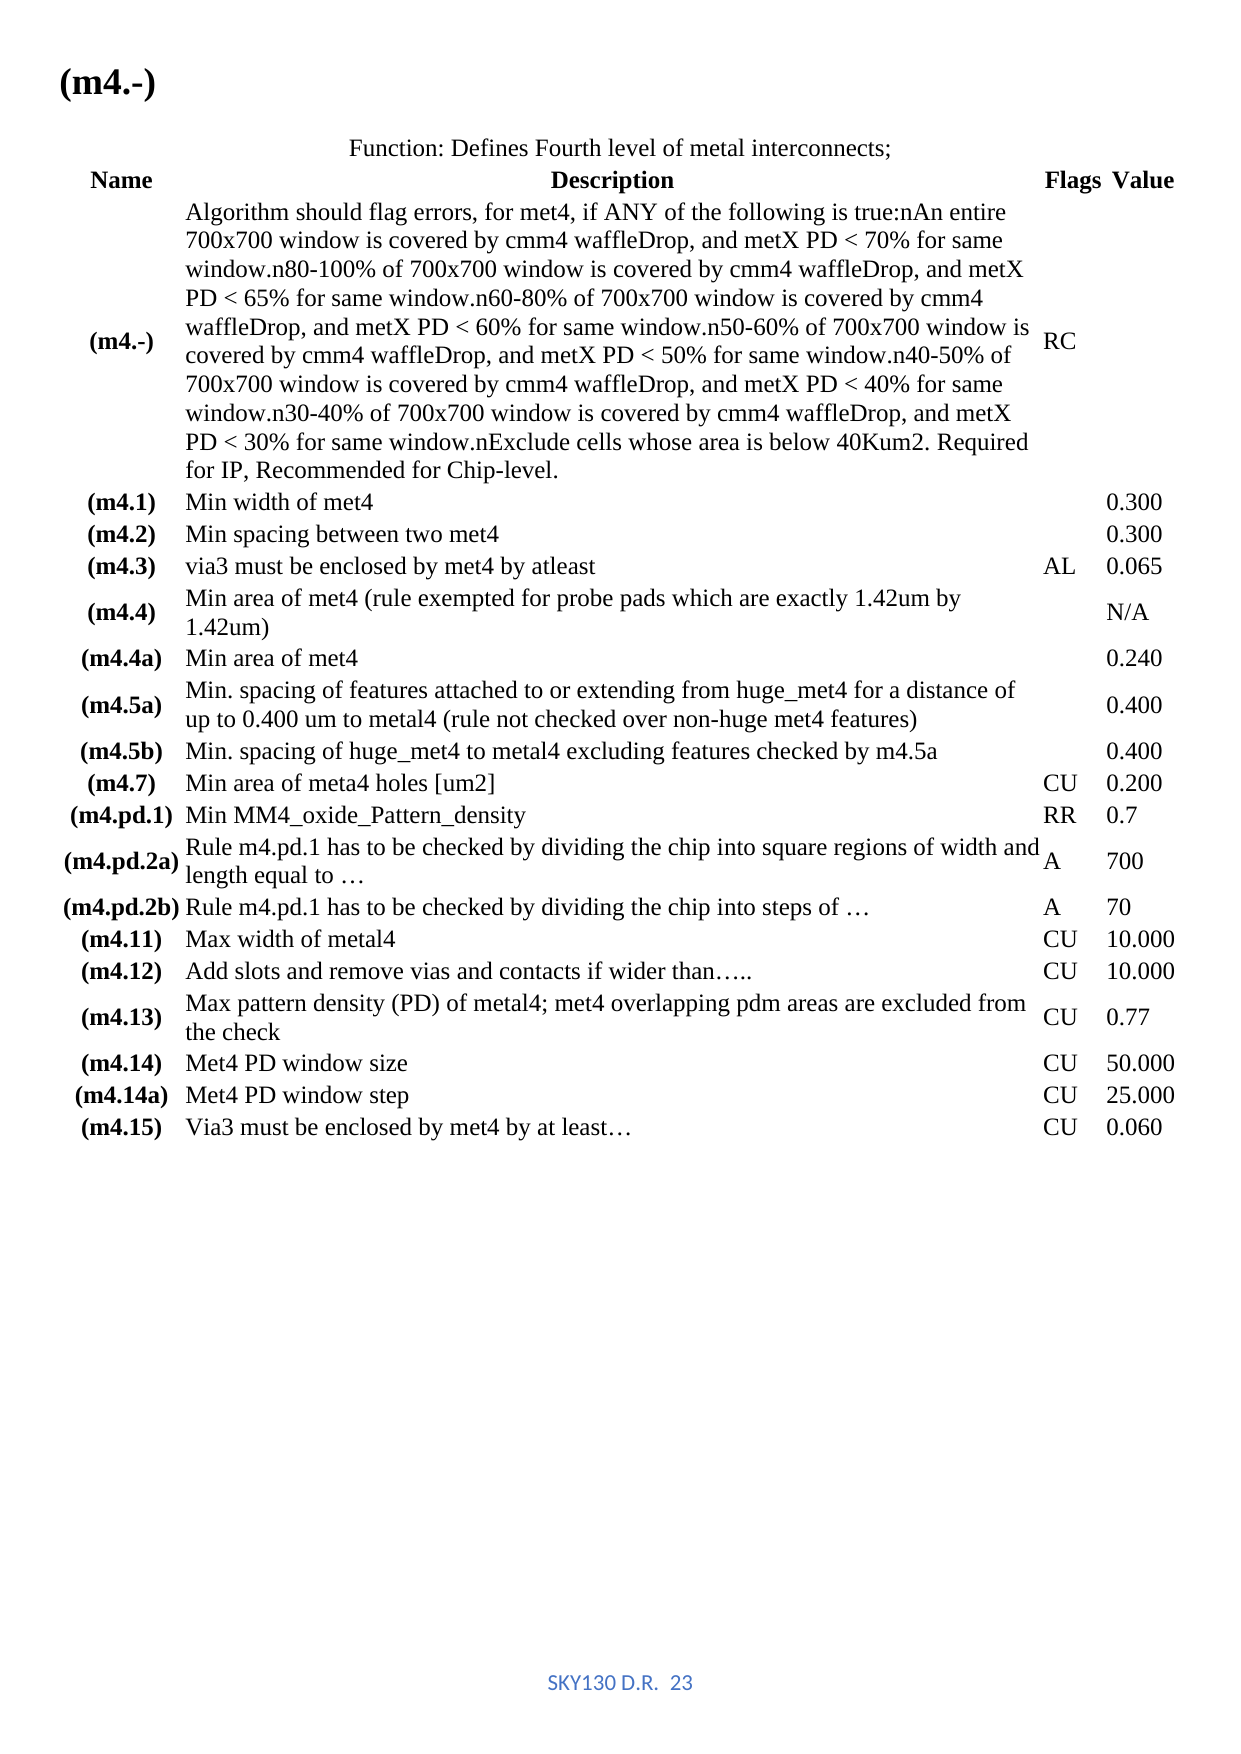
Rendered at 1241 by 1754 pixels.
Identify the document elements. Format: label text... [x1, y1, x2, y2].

table_cell Rule m4.pd.1 has to be checked by dividing the chip into steps of … [184, 891, 1041, 923]
table_cell [1041, 518, 1104, 549]
table_cell (m4.1) [59, 486, 183, 518]
table_cell Algorithm should flag errors, for met4, if ANY of the following is true:nAn entire 700x700 window is covered by cmm4 waffleDrop, and metX PD < 70% for same window.n80-100% of 700x700 window is covered by cmm4 waffleDrop, and metX PD < 65% for same window.n60-80% of 700x700 window is covered by cmm4 waffleDrop, and metX PD < 60% for same window.n50-60% of 700x700 window is covered by cmm4 waffleDrop, and metX PD < 50% for same window.n40-50% of 700x700 window is covered by cmm4 waffleDrop, and metX PD < 40% for same window.n30-40% of 700x700 window is covered by cmm4 waffleDrop, and metX PD < 30% for same window.nExclude cells whose area is below 40Kum2. Required for IP, Recommended for Chip-level. [184, 195, 1041, 486]
table_cell CU [1041, 986, 1104, 1047]
table_cell (m4.12) [59, 955, 183, 986]
table_cell CU [1041, 923, 1104, 954]
table_cell 0.400 [1105, 735, 1181, 766]
table_cell 70 [1105, 891, 1181, 923]
table_cell Min width of met4 [184, 486, 1041, 518]
table_cell Rule m4.pd.1 has to be checked by dividing the chip into square regions of width and length equal to … [184, 830, 1041, 891]
table_cell N/A [1105, 581, 1181, 642]
table_cell (m4.pd.1) [59, 798, 183, 830]
table_cell [1041, 581, 1104, 642]
table_cell 10.000 [1105, 923, 1181, 954]
table_cell 0.300 [1105, 518, 1181, 549]
table_cell Name [59, 163, 183, 195]
table_cell Flags [1041, 163, 1104, 195]
table_cell 25.000 [1105, 1079, 1181, 1111]
table_cell (m4.-) [59, 195, 183, 486]
table_cell Via3 must be enclosed by met4 by at least… [184, 1111, 1041, 1143]
table_cell Min. spacing of features attached to or extending from huge_met4 for a distance of up to 0.400 um to metal4 (rule not checked over non-huge met4 features) [184, 674, 1041, 734]
table_cell 0.7 [1105, 798, 1181, 830]
table_cell (m4.2) [59, 518, 183, 549]
table_cell Min MM4_oxide_Pattern_density [184, 798, 1041, 830]
table_cell (m4.14) [59, 1047, 183, 1079]
table_cell 0.240 [1105, 642, 1181, 674]
table_cell (m4.pd.2b) [59, 891, 183, 923]
table_cell Description [184, 163, 1041, 195]
table_cell [1041, 642, 1104, 674]
table_cell Max width of metal4 [184, 923, 1041, 954]
table_cell [1041, 735, 1104, 766]
table_cell Min area of meta4 holes [um2] [184, 766, 1041, 798]
table_cell Add slots and remove vias and contacts if wider than….. [184, 955, 1041, 986]
table_cell Met4 PD window size [184, 1047, 1041, 1079]
table_cell CU [1041, 1111, 1104, 1143]
table_cell CU [1041, 766, 1104, 798]
table_cell Min spacing between two met4 [184, 518, 1041, 549]
table_cell Max pattern density (PD) of metal4; met4 overlapping pdm areas are excluded from the check [184, 986, 1041, 1047]
table_cell 10.000 [1105, 955, 1181, 986]
table_cell CU [1041, 1047, 1104, 1079]
table_cell Min. spacing of huge_met4 to metal4 excluding features checked by m4.5a [184, 735, 1041, 766]
table_cell via3 must be enclosed by met4 by atleast [184, 550, 1041, 581]
table_cell Value [1105, 163, 1181, 195]
table_cell 0.400 [1105, 674, 1181, 734]
table_cell (m4.3) [59, 550, 183, 581]
table_cell (m4.4) [59, 581, 183, 642]
table_cell Min area of met4 (rule exempted for probe pads which are exactly 1.42um by 1.42um) [184, 581, 1041, 642]
table_cell (m4.11) [59, 923, 183, 954]
table_cell (m4.15) [59, 1111, 183, 1143]
table_cell [1105, 195, 1181, 486]
table_cell 0.200 [1105, 766, 1181, 798]
subtitle (m4.-) [59, 59, 1181, 102]
table_header Function: Defines Fourth level of metal interconnects; [59, 131, 1181, 163]
table_cell RC [1041, 195, 1104, 486]
table_cell [1041, 486, 1104, 518]
table_cell CU [1041, 955, 1104, 986]
table_cell AL [1041, 550, 1104, 581]
table_cell A [1041, 830, 1104, 891]
table_cell (m4.14a) [59, 1079, 183, 1111]
table_cell (m4.4a) [59, 642, 183, 674]
table_cell (m4.5a) [59, 674, 183, 734]
table_cell 50.000 [1105, 1047, 1181, 1079]
table_cell (m4.pd.2a) [59, 830, 183, 891]
table_cell 0.060 [1105, 1111, 1181, 1143]
table_cell Met4 PD window step [184, 1079, 1041, 1111]
table_cell A [1041, 891, 1104, 923]
table_cell 0.77 [1105, 986, 1181, 1047]
table_cell (m4.13) [59, 986, 183, 1047]
table_cell RR [1041, 798, 1104, 830]
table_cell (m4.7) [59, 766, 183, 798]
table_cell 0.300 [1105, 486, 1181, 518]
table_cell (m4.5b) [59, 735, 183, 766]
table_cell Min area of met4 [184, 642, 1041, 674]
table_cell 700 [1105, 830, 1181, 891]
table_cell 0.065 [1105, 550, 1181, 581]
table_cell [1041, 674, 1104, 734]
table_cell CU [1041, 1079, 1104, 1111]
